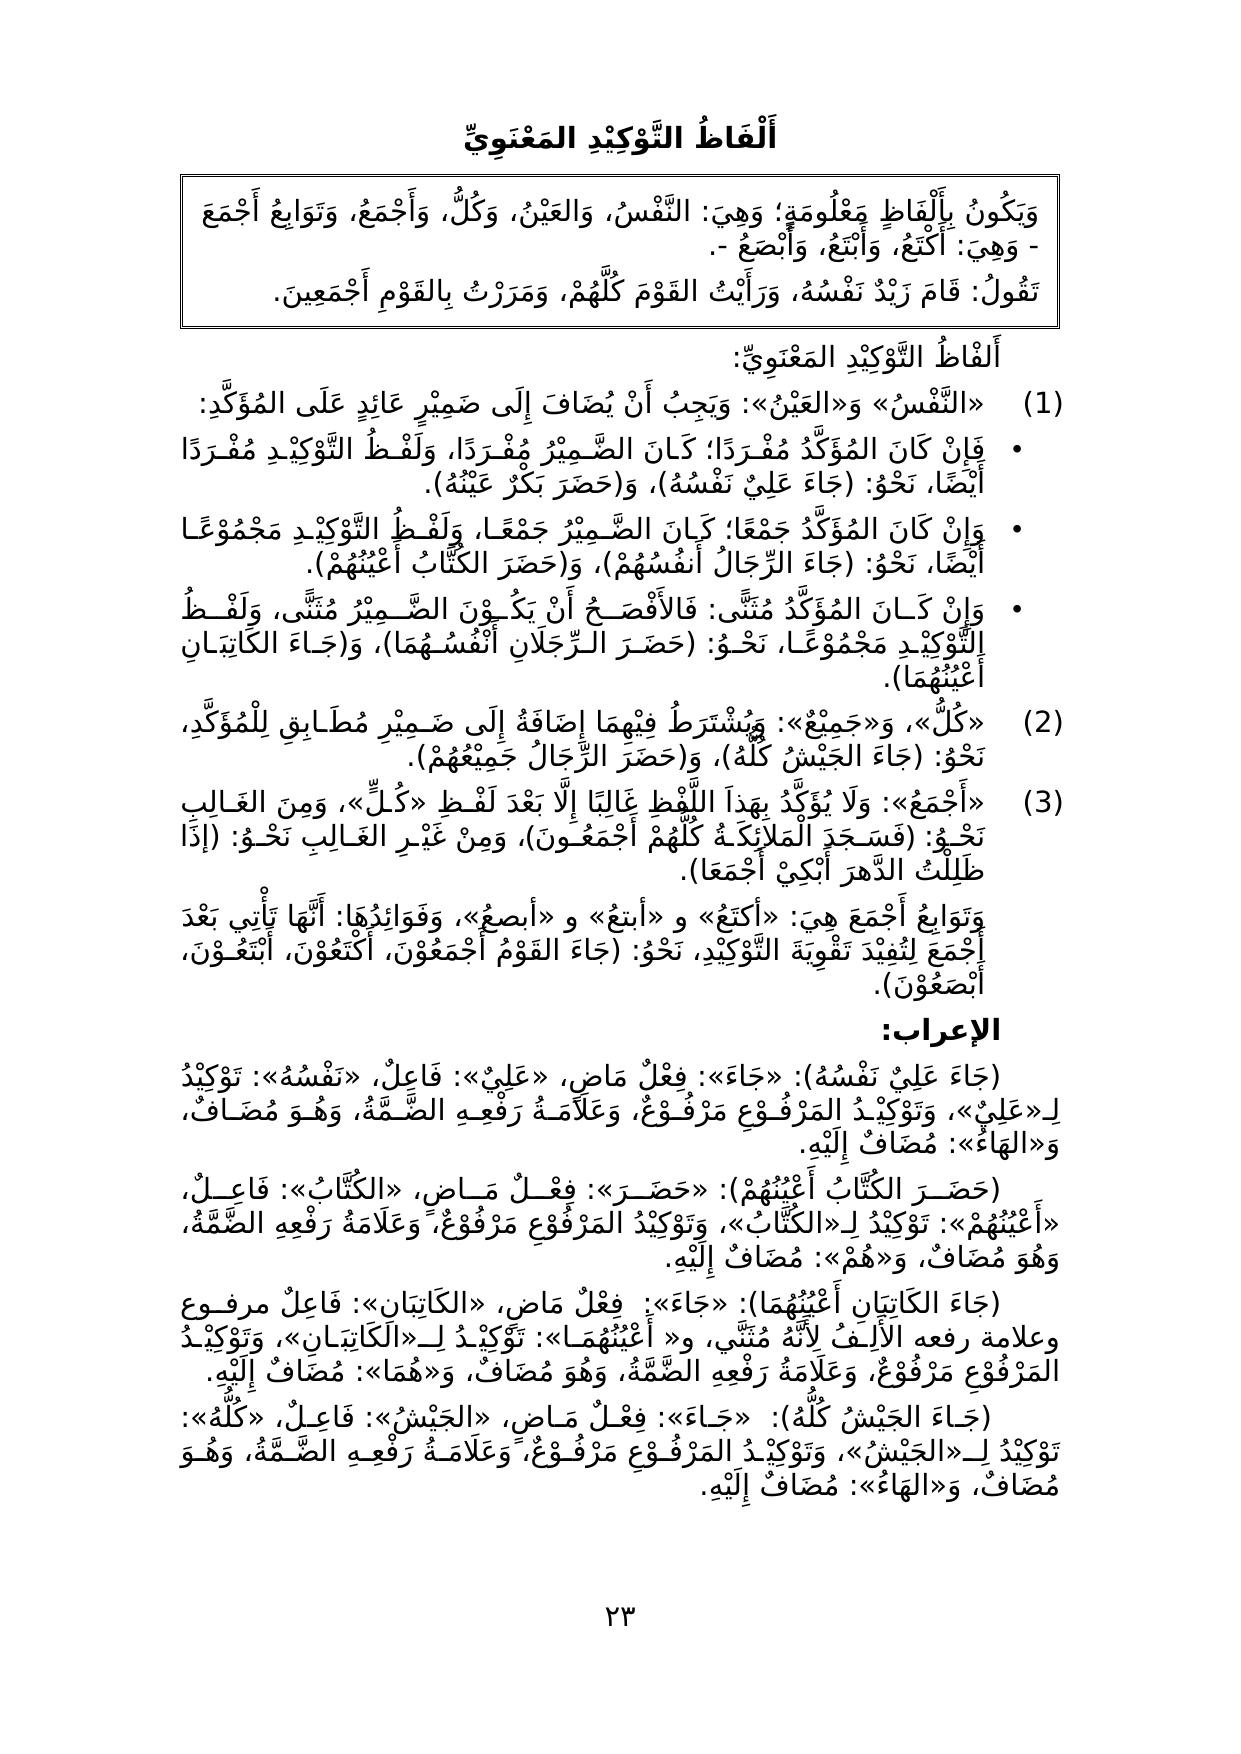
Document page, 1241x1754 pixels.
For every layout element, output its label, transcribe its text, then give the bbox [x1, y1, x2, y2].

list وَتَوَابِعُ أَجْمَعَ هِيَ: «أكتَعُ» و «أبتعُ» و «أبصعُ»، وَفَوَائِدُهَا: أَنَّهَا تَأْتِي بَعْدَ أَجْمَعَ لِتُفِيْدَ تَقْوِيَةَ التَّوْكِيْدِ، نَحْوُ: (جَاءَ القَوْمُ أَجْمَعُوْنَ، أَكْتَعُوْنَ، أَبْتَعُوْنَ، أَبْصَعُوْنَ). [180, 899, 1023, 1001]
text (جَاءَ الكَاتِبَانِ أَعْيُنُهُمَا): «جَاءَ»: فِعْلٌ مَاضٍ، «الكَاتِبَانِ»: فَاعِلٌ مرفوع وعلامة رفعه الأَلِفُ لِأَنَّهُ مُثَنَّي، و« أَعْيُنُهُمَا»: تَوْكِيْدُ لِـ«الكَاتِبَانِ»، وَتَوْكِيْدُ المَرْفُوْعِ مَرْفُوْعٌ، وَعَلَامَةُ رَفْعِهِ الضَّمَّةُ، وَهُوَ مُضَافٌ، وَ«هُمَا»: مُضَافٌ إِلَيْهِ. [180, 1286, 1060, 1388]
list وَإِنْ كَانَ المُؤَكَّدُ جَمْعًا؛ كَانَ الضَّمِيْرُ جَمْعًا، وَلَفْظُ التَّوْكِيْدِ مَجْمُوْعًا أَيْضًا، نَحْوُ: (جَاءَ الرِّجَالُ أَنفُسُهُمْ)، وَ(حَضَرَ الكُتَّابُ أَعْيُنُهُمْ). [180, 512, 1023, 580]
list «أَجْمَعُ»: وَلَا يُؤَكَّدُ بِهَذاَ اللَّفْظِ غَالِبًا إِلَّا بَعْدَ لَفْظِ «كُلٍّ»، وَمِنَ الغَالِبِ نَحْوُ: ﴿فَسَجَدَ الْمَلائِكَةُ كُلُّهُمْ أَجْمَعُونَ﴾، وَمِنْ غَيْرِ الغَالِبِ نَحْوُ: (إذَا ظَلِلْتُ الدَّهرَ أَبْكِيْ أَجْمَعَا). [180, 786, 1023, 887]
text (حَضَرَ الكُتَّابُ أَعْيُنُهُمْ): «حَضَرَ»: فِعْلٌ مَاضٍ، «الكُتَّابُ»: فَاعِلٌ، «أَعْيُنُهُمْ»: تَوْكِيْدُ لِـ«الكُتَّابُ»، وَتَوْكِيْدُ المَرْفُوْعِ مَرْفُوْعٌ، وَعَلَامَةُ رَفْعِهِ الضَّمَّةُ، وَهُوَ مُضَافٌ، وَ«هُمْ»: مُضَافٌ إِلَيْهِ. [180, 1173, 1060, 1274]
list وَإِنْ كَانَ المُؤَكَّدُ مُثَنًّى: فَالأَفْصَحُ أَنْ يَكُوْنَ الضَّمِيْرُ مُثَنًّى، وَلَفْظُ التَّوْكِيْدِ مَجْمُوْعًا، نَحْوُ: (حَضَرَ الرِّجَلَانِ أَنْفُسُهُمَا)، وَ(جَاءَ الكَاتِبَانِ أَعْيُنُهُمَا). [180, 592, 1023, 694]
text (جَاءَ عَلِيٌ نَفْسُهُ): «جَاءَ»: فِعْلٌ مَاضٍ، «عَلِيٌ»: فَاعِلٌ، «نَفْسُهُ»: تَوْكِيْدُ لِـ«عَلِيٌ»، وَتَوْكِيْدُ المَرْفُوْعِ مَرْفُوْعٌ، وَعَلَامَةُ رَفْعِهِ الضَّمَّةُ، وَهُوَ مُضَافٌ، وَ«الهَاءُ»: مُضَافٌ إِلَيْهِ. [180, 1059, 1060, 1161]
text أَلفْاظُ التَّوْكِيْدِ المَعْنَوِيِّ: [180, 341, 1060, 375]
text (جَاءَ الجَيْشُ كُلُّهُ): «جَاءَ»: فِعْلٌ مَاضٍ، «الجَيْشُ»: فَاعِلٌ، «كُلُّهُ»: تَوْكِيْدُ لِـ«الجَيْشُ»، وَتَوْكِيْدُ المَرْفُوْعِ مَرْفُوْعٌ، وَعَلَامَةُ رَفْعِهِ الضَّمَّةُ، وَهُوَ مُضَافٌ، وَ«الهَاءُ»: مُضَافٌ إِلَيْهِ. [180, 1400, 1060, 1502]
list «كُلُّ»، وَ«جَمِيْعٌ»: وَيُشْتَرَطُ فِيْهِمَا إِضَافَةُ إِلَى ضَمِيْرِ مُطَابِقِ لِلْمُؤَكَّدِ، نَحْوُ: (جَاءَ الجَيْشُ كُلُّهُ)، وَ(حَضَرَ الرِّجَالُ جَمِيْعُهُمْ). [180, 706, 1023, 774]
subtitle أَلْفَاظُ التَّوْكِيْدِ المَعْنَوِيِّ [180, 121, 1060, 155]
list «النَّفْسُ» وَ«العَيْنُ»: وَيَجِبُ أَنْ يُضَافَ إِلَى ضَمِيْرٍ عَائِدٍ عَلَى المُؤَكَّدِ: [180, 387, 1023, 421]
text تَقُولُ: قَامَ زَيْدٌ نَفْسُهُ، وَرَأَيْتُ القَوْمَ كُلَّهُمْ، وَمَرَرْتُ بِالقَوْمِ أَجْمَعِينَ. [183, 253, 1057, 326]
text الإعراب: [180, 1013, 1060, 1047]
list فَإِنْ كَانَ المُؤَكَّدُ مُفْرَدًا؛ كَانَ الضَّمِيْرُ مُفْرَدًا، وَلَفْظُ التَّوْكِيْدِ مُفْرَدًا أَيْضًا، نَحْوُ: (جَاءَ عَلِيٌ نَفْسُهُ)، وَ(حَضَرَ بَكْرٌ عَيْنُهُ). [180, 432, 1023, 500]
text وَيَكُونُ بِأَلْفَاظٍ مَعْلُومَةٍ؛ وَهِيَ: النَّفْسُ، وَالعَيْنُ، وَكُلُّ، وَأَجْمَعُ، وَتَوَابِعُ أَجْمَعَ - وَهِيَ: أَكْتَعُ، وَأَبْتَعُ، وَأَبْصَعُ -. [183, 177, 1057, 253]
